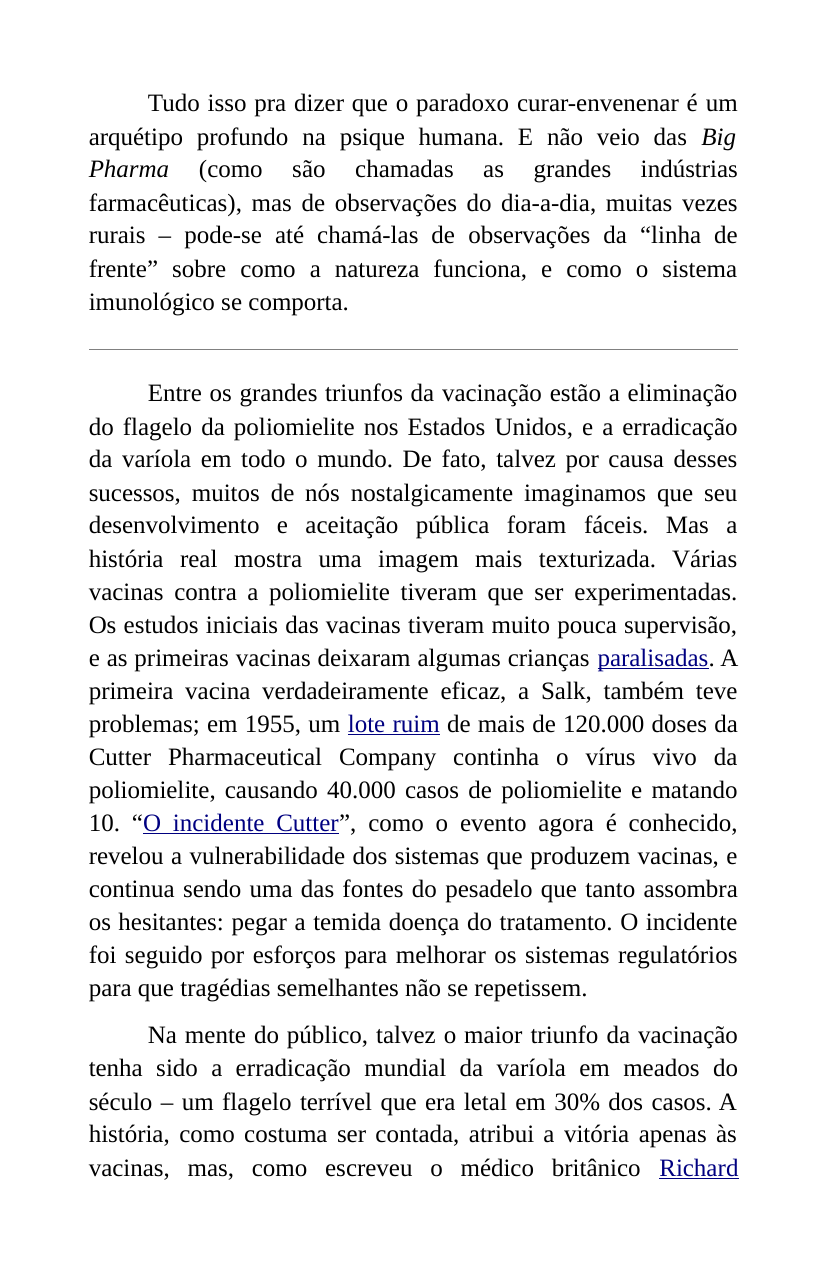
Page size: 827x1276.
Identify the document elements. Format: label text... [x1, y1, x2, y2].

text Na mente do público, talvez o maior triunfo da vacinação tenha sido a erradicação mundial da varíola em meados do século – um flagelo terrível que era letal em 30% dos casos. A história, como costuma ser contada, atribui a vitória apenas às vacinas, mas, como escreveu o médico britânico Richard [88, 1021, 738, 1181]
text Entre os grandes triunfos da vacinação estão a eliminação do flagelo da poliomielite nos Estados Unidos, e a erradicação da varíola em todo o mundo. De fato, talvez por causa desses sucessos, muitos de nós nostalgicamente imaginamos que seu desenvolvimento e aceitação pública foram fáceis. Mas a história real mostra uma imagem mais texturizada. Várias vacinas contra a poliomielite tiveram que ser experimentadas. Os estudos iniciais das vacinas tiveram muito pouca supervisão, e as primeiras vacinas deixaram algumas crianças paralisadas. A primeira vacina verdadeiramente eficaz, a Salk, também teve problemas; em 1955, um lote ruim de mais de 120.000 doses da Cutter Pharmaceutical Company continha o vírus vivo da poliomielite, causando 40.000 casos de poliomielite e matando 10. “O incidente Cutter”, como o evento agora é conhecido, revelou a vulnerabilidade dos sistemas que produzem vacinas, e continua sendo uma das fontes do pesadelo que tanto assombra os hesitantes: pegar a temida doença do tratamento. O incidente foi seguido por esforços para melhorar os sistemas regulatórios para que tragédias semelhantes não se repetissem. [88, 378, 738, 1002]
text Tudo isso pra dizer que o paradoxo curar-envenenar é um arquétipo profundo na psique humana. E não veio das Big Pharma (como são chamadas as grandes indústrias farmacêuticas), mas de observações do dia-a-dia, muitas vezes rurais – pode-se até chamá-las de observações da “linha de frente” sobre como a natureza funciona, e como o sistema imunológico se comporta. [88, 88, 738, 315]
